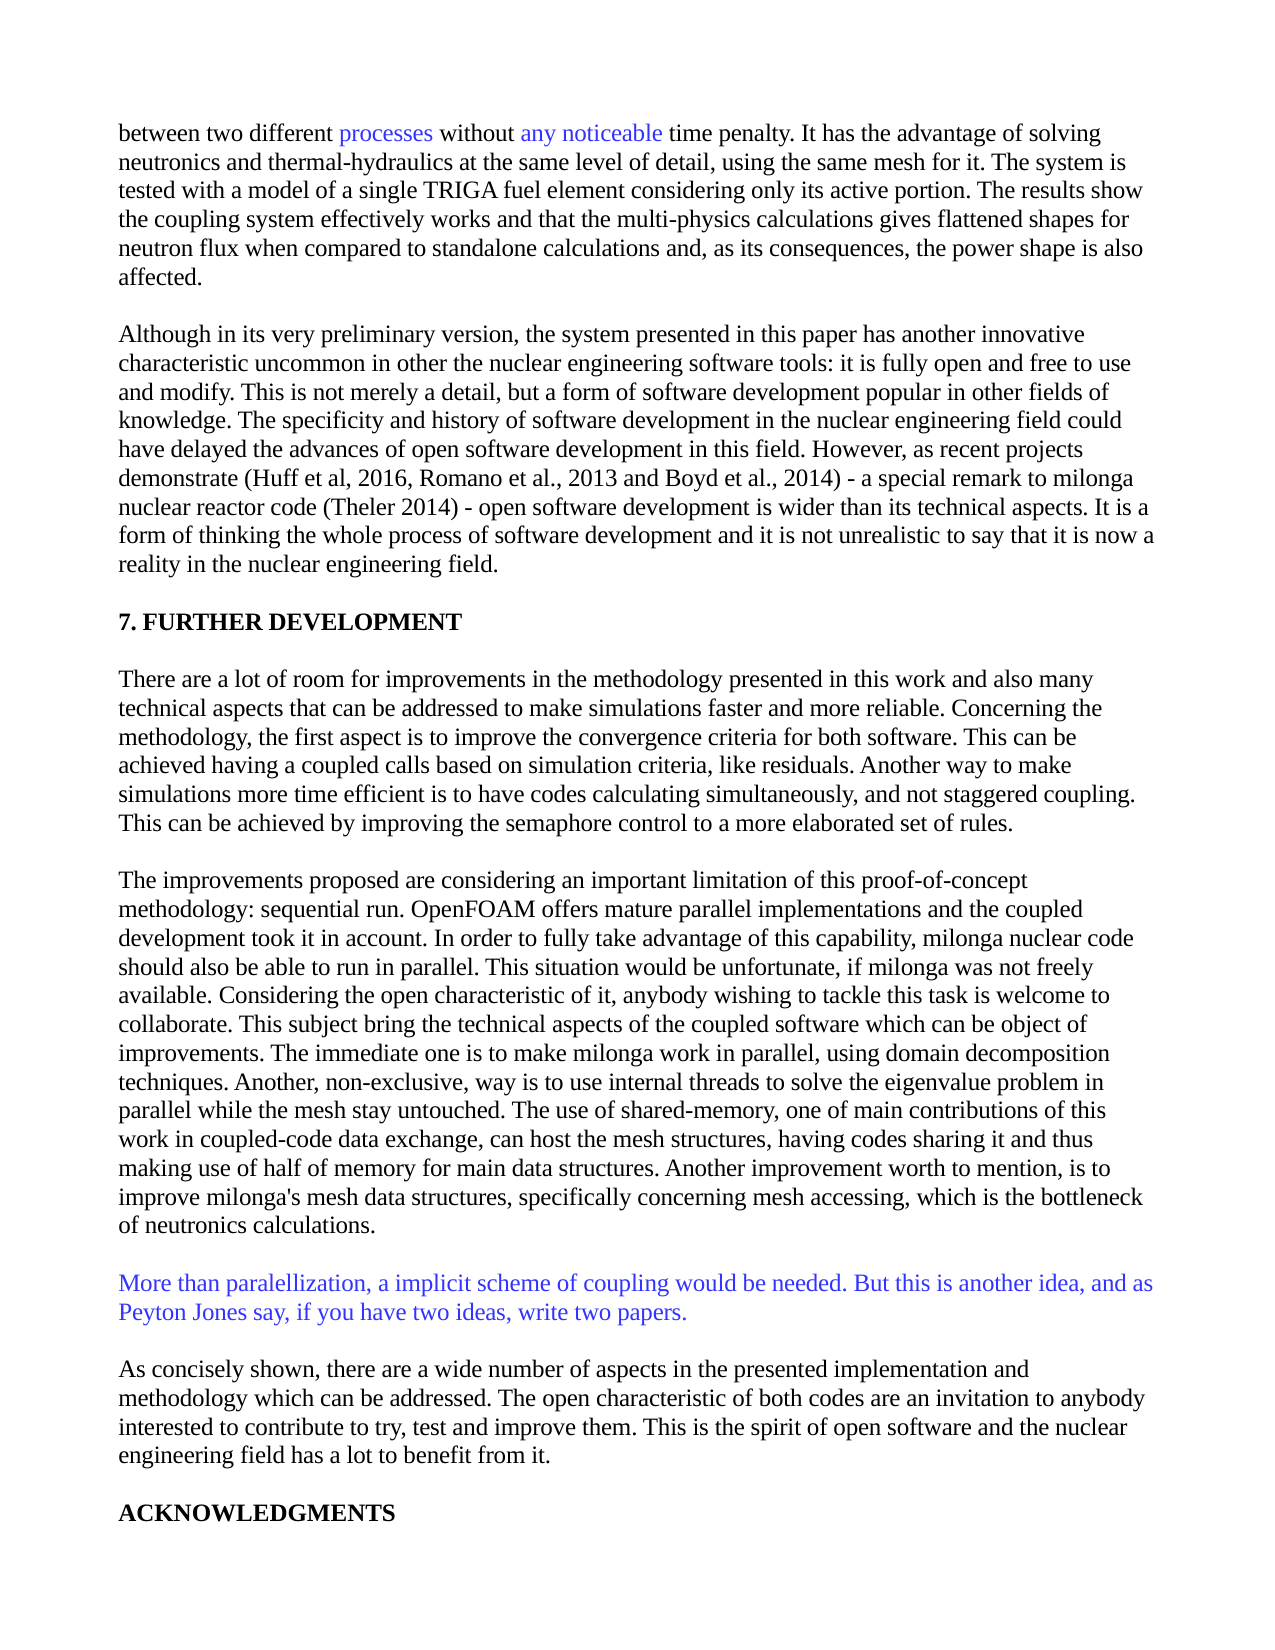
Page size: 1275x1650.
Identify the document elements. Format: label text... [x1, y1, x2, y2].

text ACKNOWLEDGMENTS [118, 1498, 1157, 1527]
text As concisely shown, there are a wide number of aspects in the presented implementation and methodology which can be addressed. The open characteristic of both codes are an invitation to anybody interested to contribute to try, test and improve them. This is the spirit of open software and the nuclear engineering field has a lot to benefit from it. [118, 1354, 1157, 1469]
text More than paralellization, a implicit scheme of coupling would be needed. But this is another idea, and as Peyton Jones say, if you have two ideas, write two papers. [118, 1268, 1157, 1326]
text 7. FURTHER DEVELOPMENT [118, 607, 1157, 636]
text between two different processes without any noticeable time penalty. It has the advantage of solving neutronics and thermal-hydraulics at the same level of detail, using the same mesh for it. The system is tested with a model of a single TRIGA fuel element considering only its active portion. The results show the coupling system effectively works and that the multi-physics calculations gives flattened shapes for neutron flux when compared to standalone calculations and, as its consequences, the power shape is also affected. [118, 118, 1157, 291]
text Although in its very preliminary version, the system presented in this paper has another innovative characteristic uncommon in other the nuclear engineering software tools: it is fully open and free to use and modify. This is not merely a detail, but a form of software development popular in other fields of knowledge. The specificity and history of software development in the nuclear engineering field could have delayed the advances of open software development in this field. However, as recent projects demonstrate (Huff et al, 2016, Romano et al., 2013 and Boyd et al., 2014) - a special remark to milonga nuclear reactor code (Theler 2014) - open software development is wider than its technical aspects. It is a form of thinking the whole process of software development and it is not unrealistic to say that it is now a reality in the nuclear engineering field. [118, 319, 1157, 578]
text The improvements proposed are considering an important limitation of this proof-of-concept methodology: sequential run. OpenFOAM offers mature parallel implementations and the coupled development took it in account. In order to fully take advantage of this capability, milonga nuclear code should also be able to run in parallel. This situation would be unfortunate, if milonga was not freely available. Considering the open characteristic of it, anybody wishing to tackle this task is welcome to collaborate. This subject bring the technical aspects of the coupled software which can be object of improvements. The immediate one is to make milonga work in parallel, using domain decomposition techniques. Another, non-exclusive, way is to use internal threads to solve the eigenvalue problem in parallel while the mesh stay untouched. The use of shared-memory, one of main contributions of this work in coupled-code data exchange, can host the mesh structures, having codes sharing it and thus making use of half of memory for main data structures. Another improvement worth to mention, is to improve milonga's mesh data structures, specifically concerning mesh accessing, which is the bottleneck of neutronics calculations. [118, 866, 1157, 1239]
text There are a lot of room for improvements in the methodology presented in this work and also many technical aspects that can be addressed to make simulations faster and more reliable. Concerning the methodology, the first aspect is to improve the convergence criteria for both software. This can be achieved having a coupled calls based on simulation criteria, like residuals. Another way to make simulations more time efficient is to have codes calculating simultaneously, and not staggered coupling. This can be achieved by improving the semaphore control to a more elaborated set of rules. [118, 664, 1157, 837]
